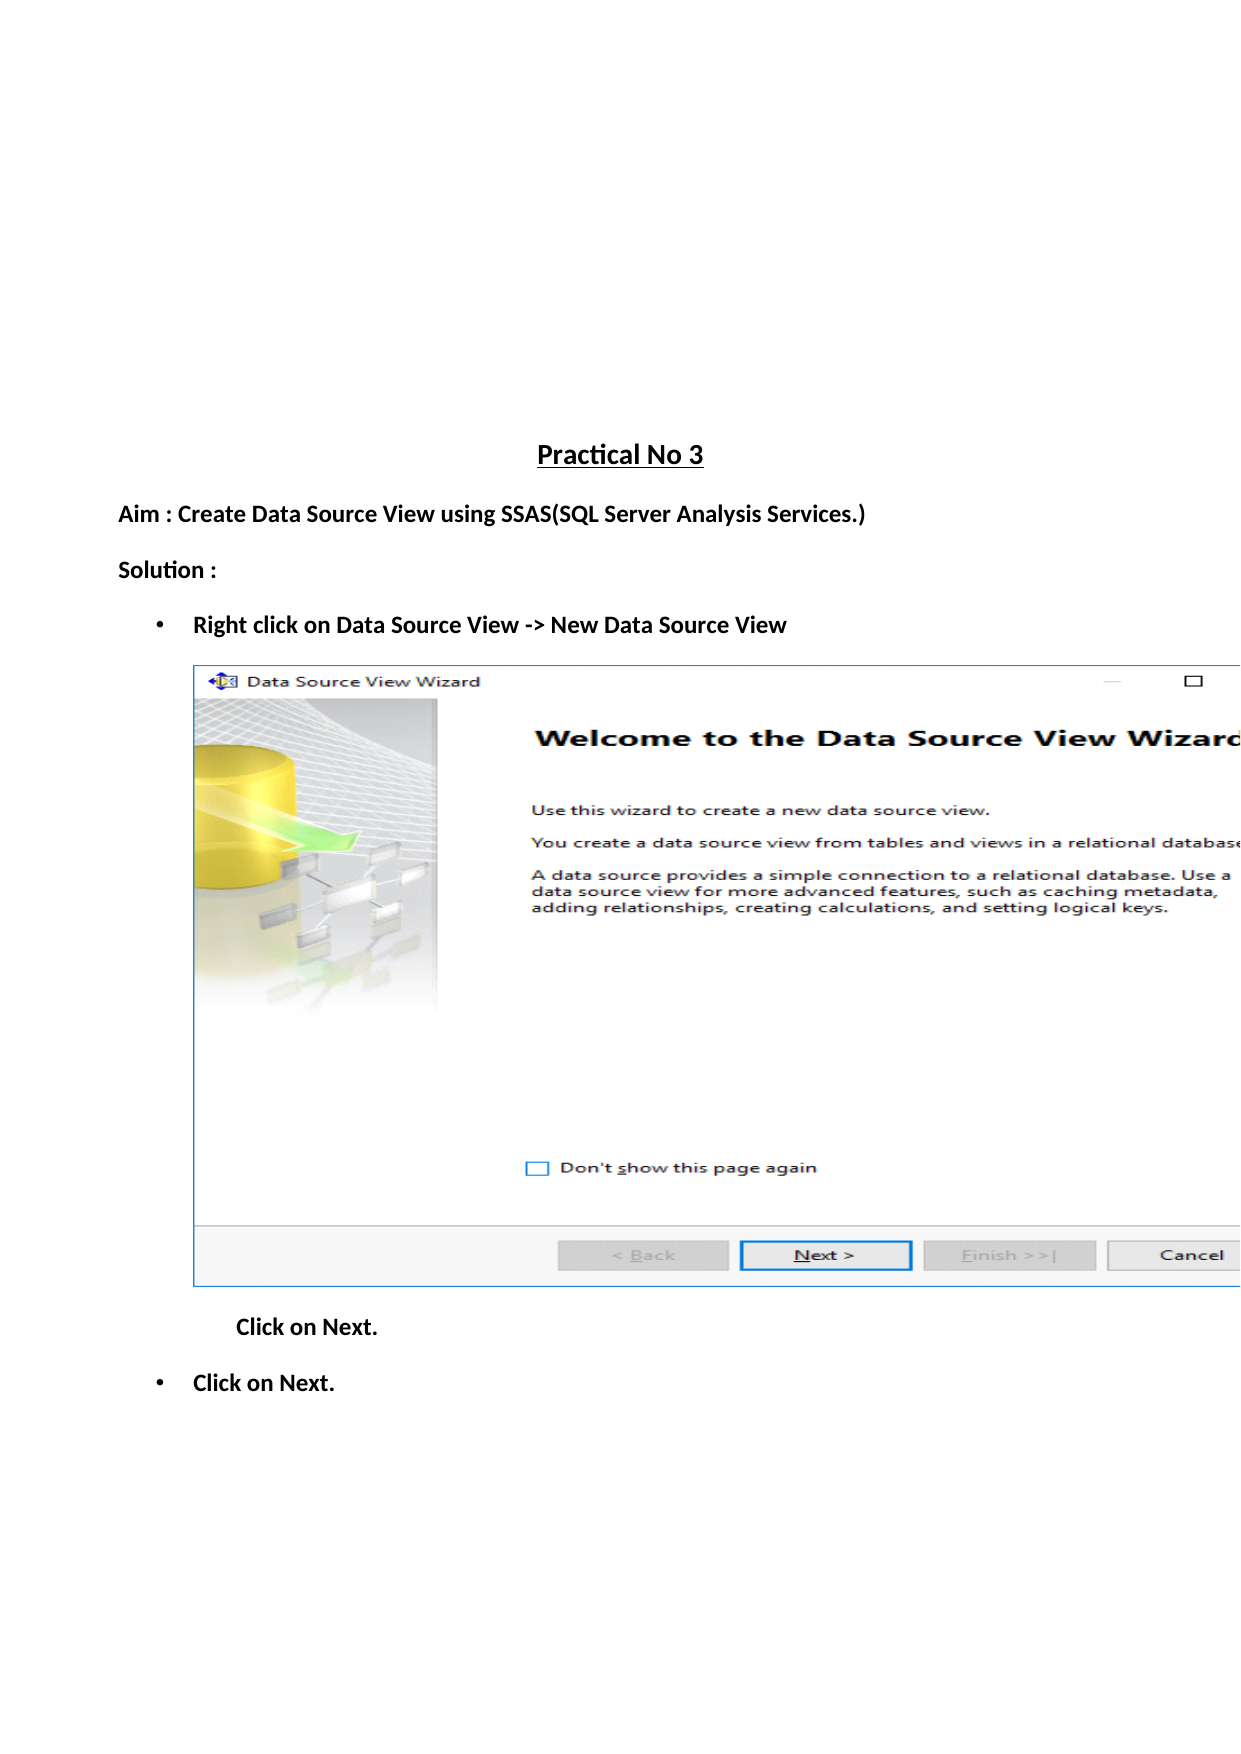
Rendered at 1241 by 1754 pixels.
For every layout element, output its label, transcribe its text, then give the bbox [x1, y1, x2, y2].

list Right click on Data Source View -> New Data Source View [156, 610, 1122, 640]
text Click on Next. [118, 1312, 1122, 1342]
text Solution : [118, 554, 1122, 584]
text Aim : Create Data Source View using SSAS(SQL Server Analysis Services.) [118, 498, 1122, 528]
text Practical No 3 [118, 436, 1122, 472]
list Click on Next. [156, 1367, 1122, 1398]
